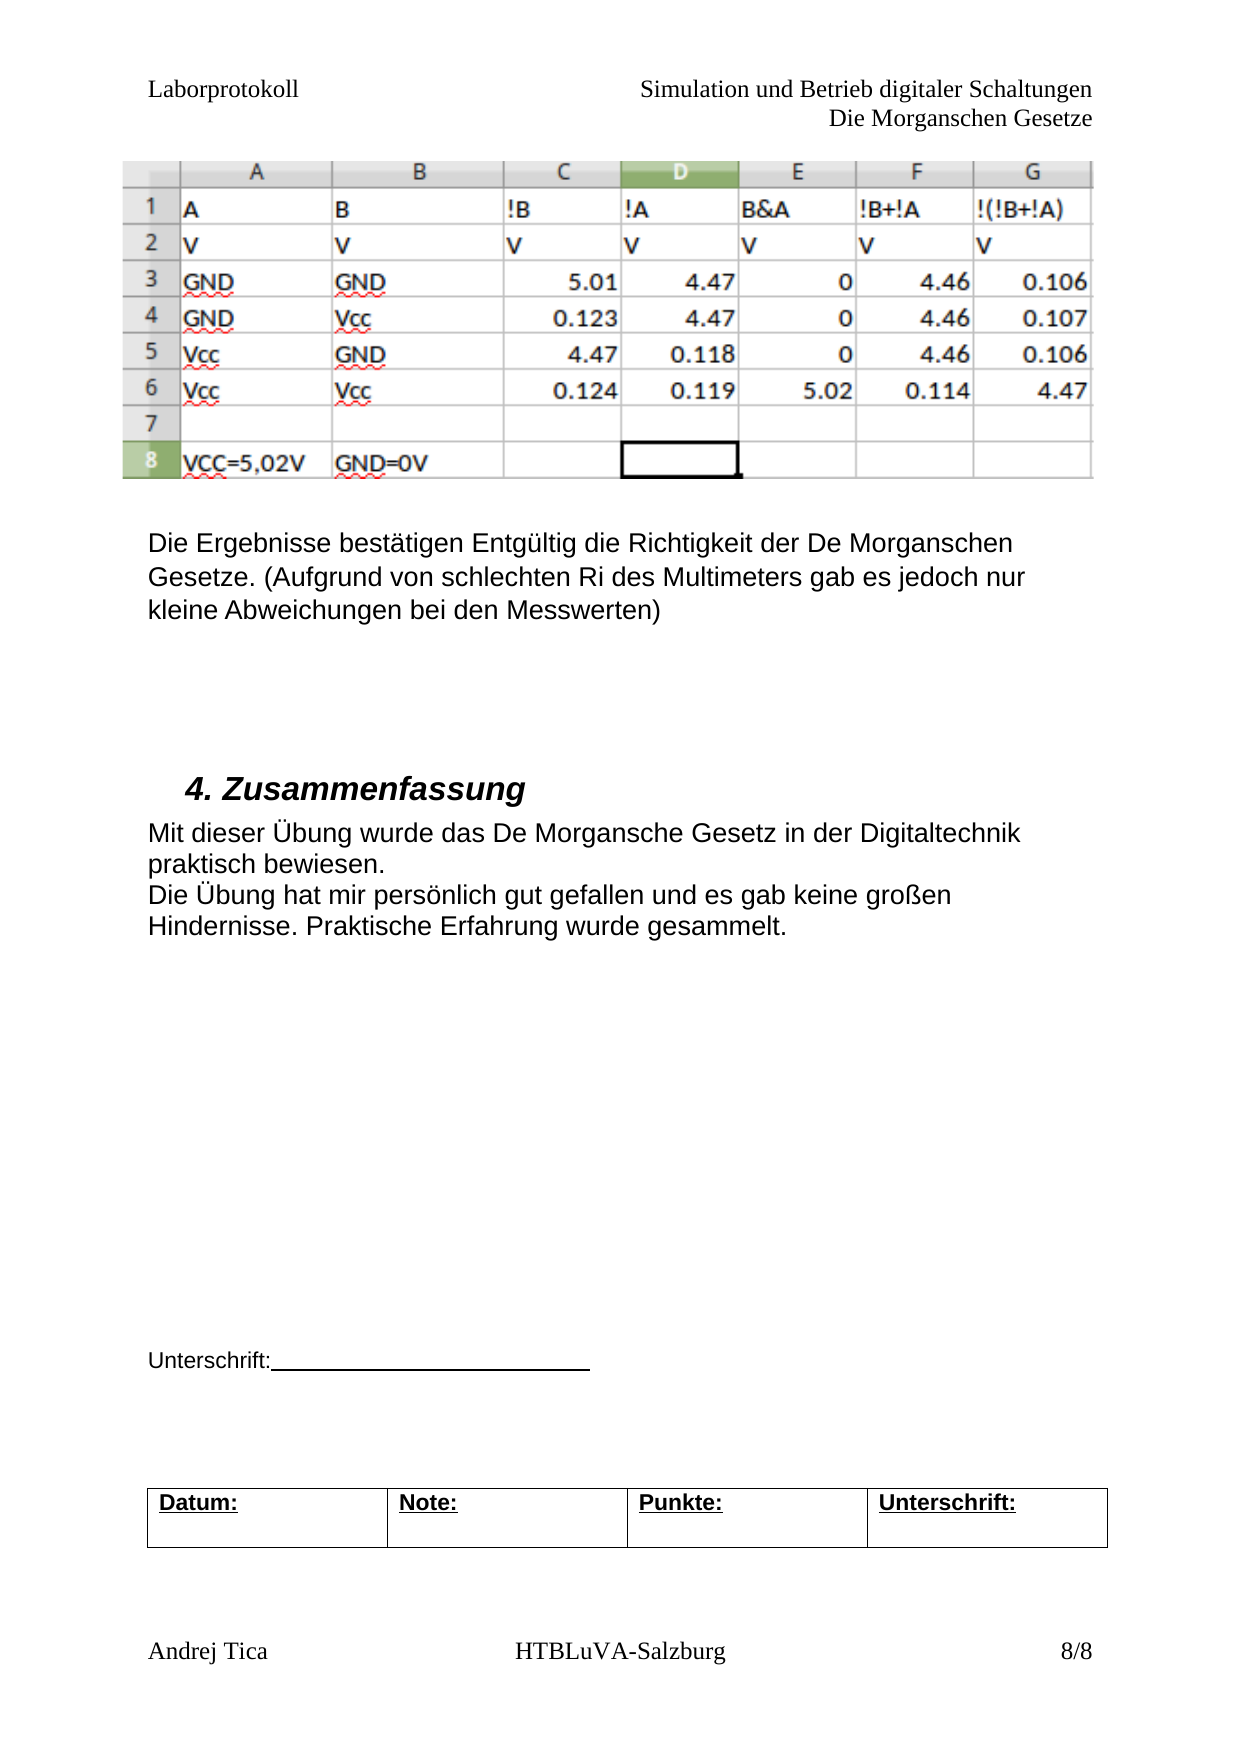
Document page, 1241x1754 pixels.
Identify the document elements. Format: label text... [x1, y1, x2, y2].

text Unterschrift: [148, 1347, 1092, 1373]
subtitle 4. Zusammenfassung [148, 769, 1092, 808]
text Die Übung hat mir persönlich gut gefallen und es gab keine großen Hindernisse. Praktische Erfahrung wurde gesammelt. [148, 879, 1092, 942]
text Die Ergebnisse bestätigen Entgültig die Richtigkeit der De Morganschen Gesetze. (Aufgrund von schlechten Ri des Multimeters gab es jedoch nur kleine Abweichungen bei den Messwerten) [148, 527, 1092, 625]
text Mit dieser Übung wurde das De Morgansche Gesetz in der Digitaltechnik praktisch bewiesen. [148, 817, 1092, 879]
table_header Datum: [148, 1489, 387, 1547]
table_header Note: [388, 1489, 627, 1547]
picture [122, 161, 1094, 479]
table_header Punkte: [628, 1489, 867, 1547]
table_header Unterschrift: [868, 1489, 1107, 1547]
